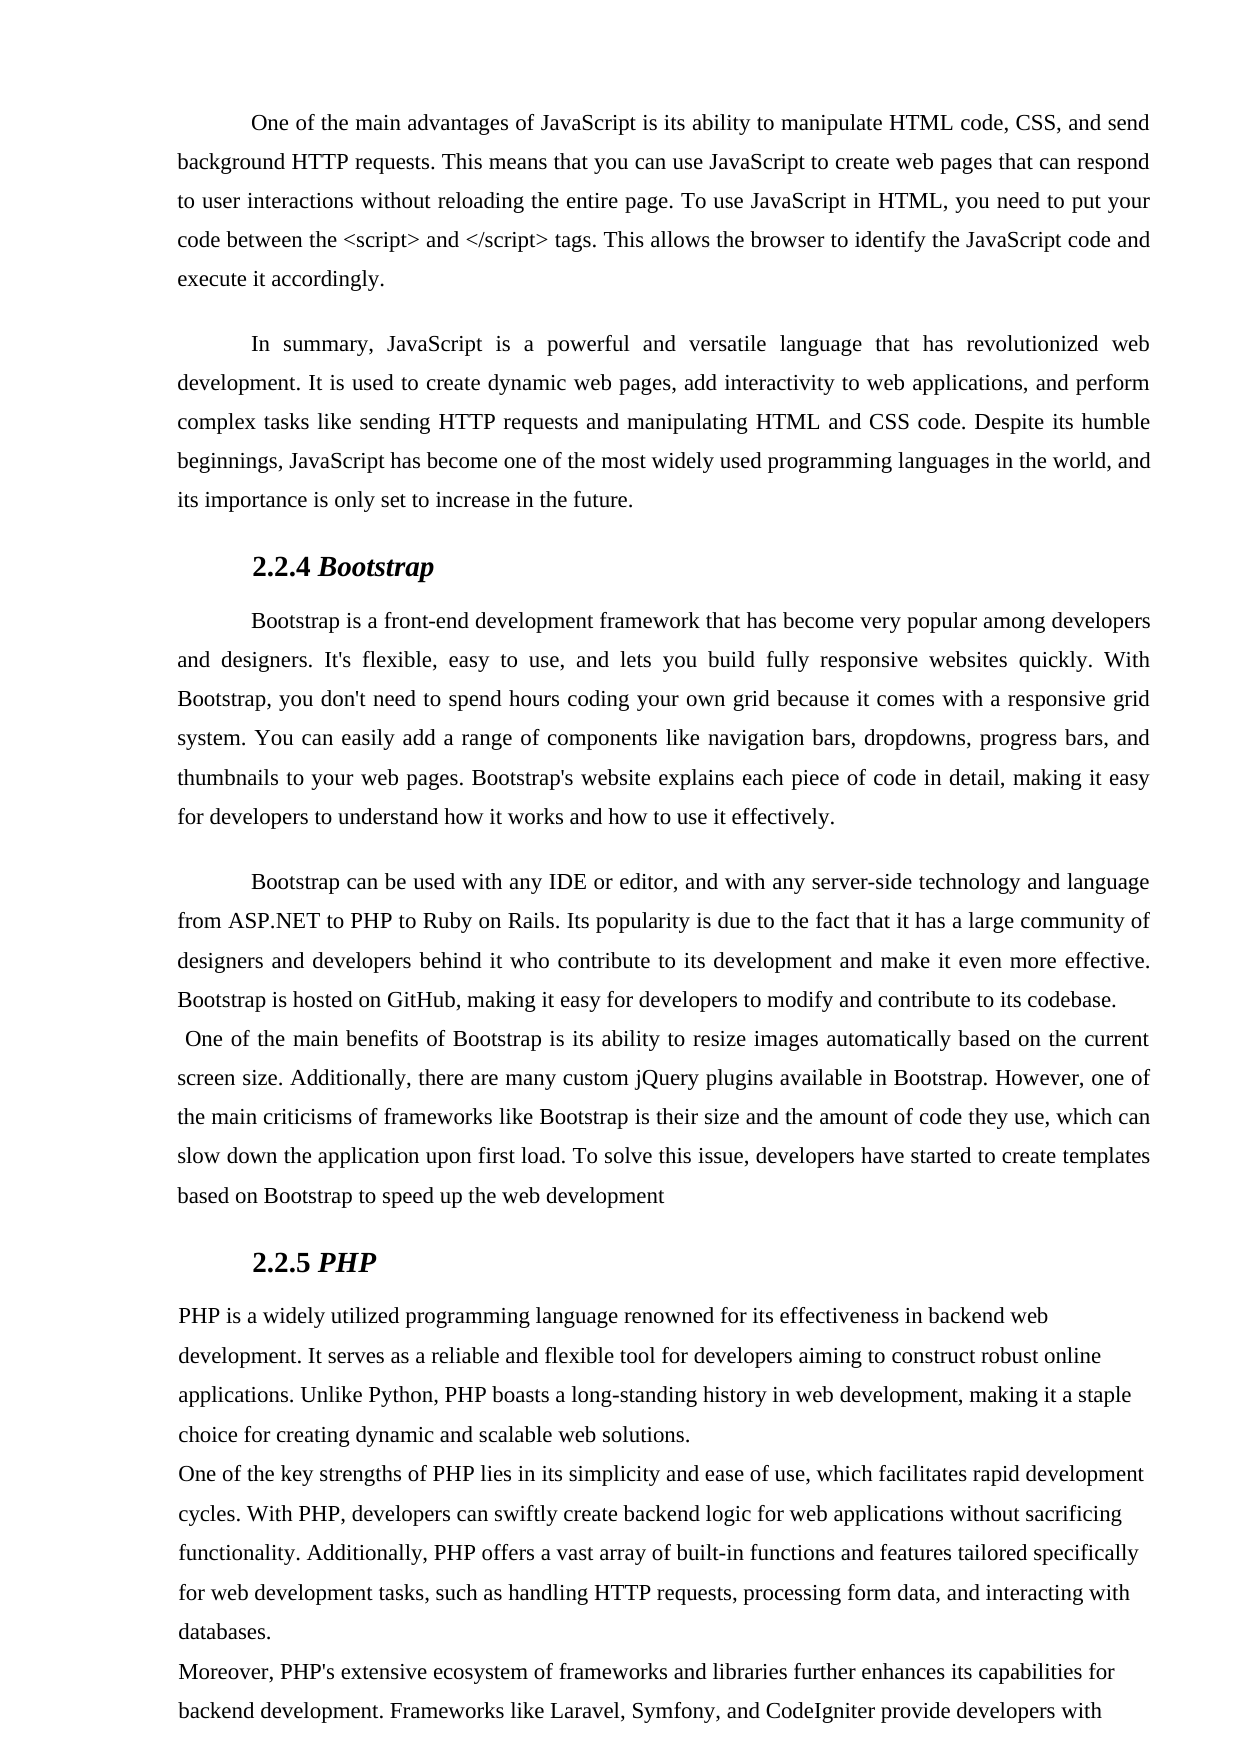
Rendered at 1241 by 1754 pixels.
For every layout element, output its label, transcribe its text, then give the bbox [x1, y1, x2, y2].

text One of the main advantages of JavaScript is its ability to manipulate HTML code, CSS, and send background HTTP requests. This means that you can use JavaScript to create web pages that can respond to user interactions without reloading the entire page. To use JavaScript in HTML, you need to put your code between the <script> and </script> tags. This allows the browser to identify the JavaScript code and execute it accordingly. [177, 109, 1152, 292]
text PHP is a widely utilized programming language renowned for its effectiveness in backend web development. It serves as a reliable and flexible tool for developers aiming to construct robust online applications. Unlike Python, PHP boasts a long-standing history in web development, making it a staple choice for creating dynamic and scalable web solutions. [178, 1302, 1152, 1447]
text In summary, JavaScript is a powerful and versatile language that has revolutionized web development. It is used to create dynamic web pages, add interactivity to web applications, and perform complex tasks like sending HTTP requests and manipulating HTML and CSS code. Despite its humble beginnings, JavaScript has become one of the most widely used programming languages in the world, and its importance is only set to increase in the future. [177, 331, 1152, 513]
text One of the main benefits of Bootstrap is its ability to resize images automatically based on the current screen size. Additionally, there are many custom jQuery plugins available in Bootstrap. However, one of the main criticisms of frameworks like Bootstrap is their size and the amount of code they use, which can slow down the application upon first load. To solve this issue, developers have started to create templates based on Bootstrap to speed up the web development [177, 1025, 1152, 1208]
text Moreover, PHP's extensive ecosystem of frameworks and libraries further enhances its capabilities for backend development. Frameworks like Laravel, Symfony, and CodeIgniter provide developers with [178, 1658, 1152, 1724]
text Bootstrap can be used with any IDE or editor, and with any server-side technology and language from ASP.NET to PHP to Ruby on Rails. Its popularity is due to the fact that it has a large community of designers and developers behind it who contribute to its development and make it even more effective. Bootstrap is hosted on GitHub, making it easy for developers to modify and contribute to its codebase. [177, 868, 1152, 1012]
text Bootstrap is a front-end development framework that has become very popular among developers and designers. It's flexible, easy to use, and lets you build fully responsive websites quickly. With Bootstrap, you don't need to spend hours coding your own grid because it comes with a responsive grid system. You can easily add a range of components like navigation bars, dropdowns, progress bars, and thumbnails to your web pages. Bootstrap's website explains each piece of code in detail, making it easy for developers to understand how it works and how to use it effectively. [177, 607, 1152, 829]
text One of the key strengths of PHP lies in its simplicity and ease of use, which facilitates rapid development cycles. With PHP, developers can swiftly create backend logic for web applications without sacrificing functionality. Additionally, PHP offers a vast array of built-in functions and features tailored specifically for web development tasks, such as handling HTTP requests, processing form data, and interacting with databases. [178, 1460, 1152, 1645]
text 2.2.5 PHP [252, 1245, 1152, 1278]
text 2.2.4 Bootstrap [252, 549, 1152, 583]
